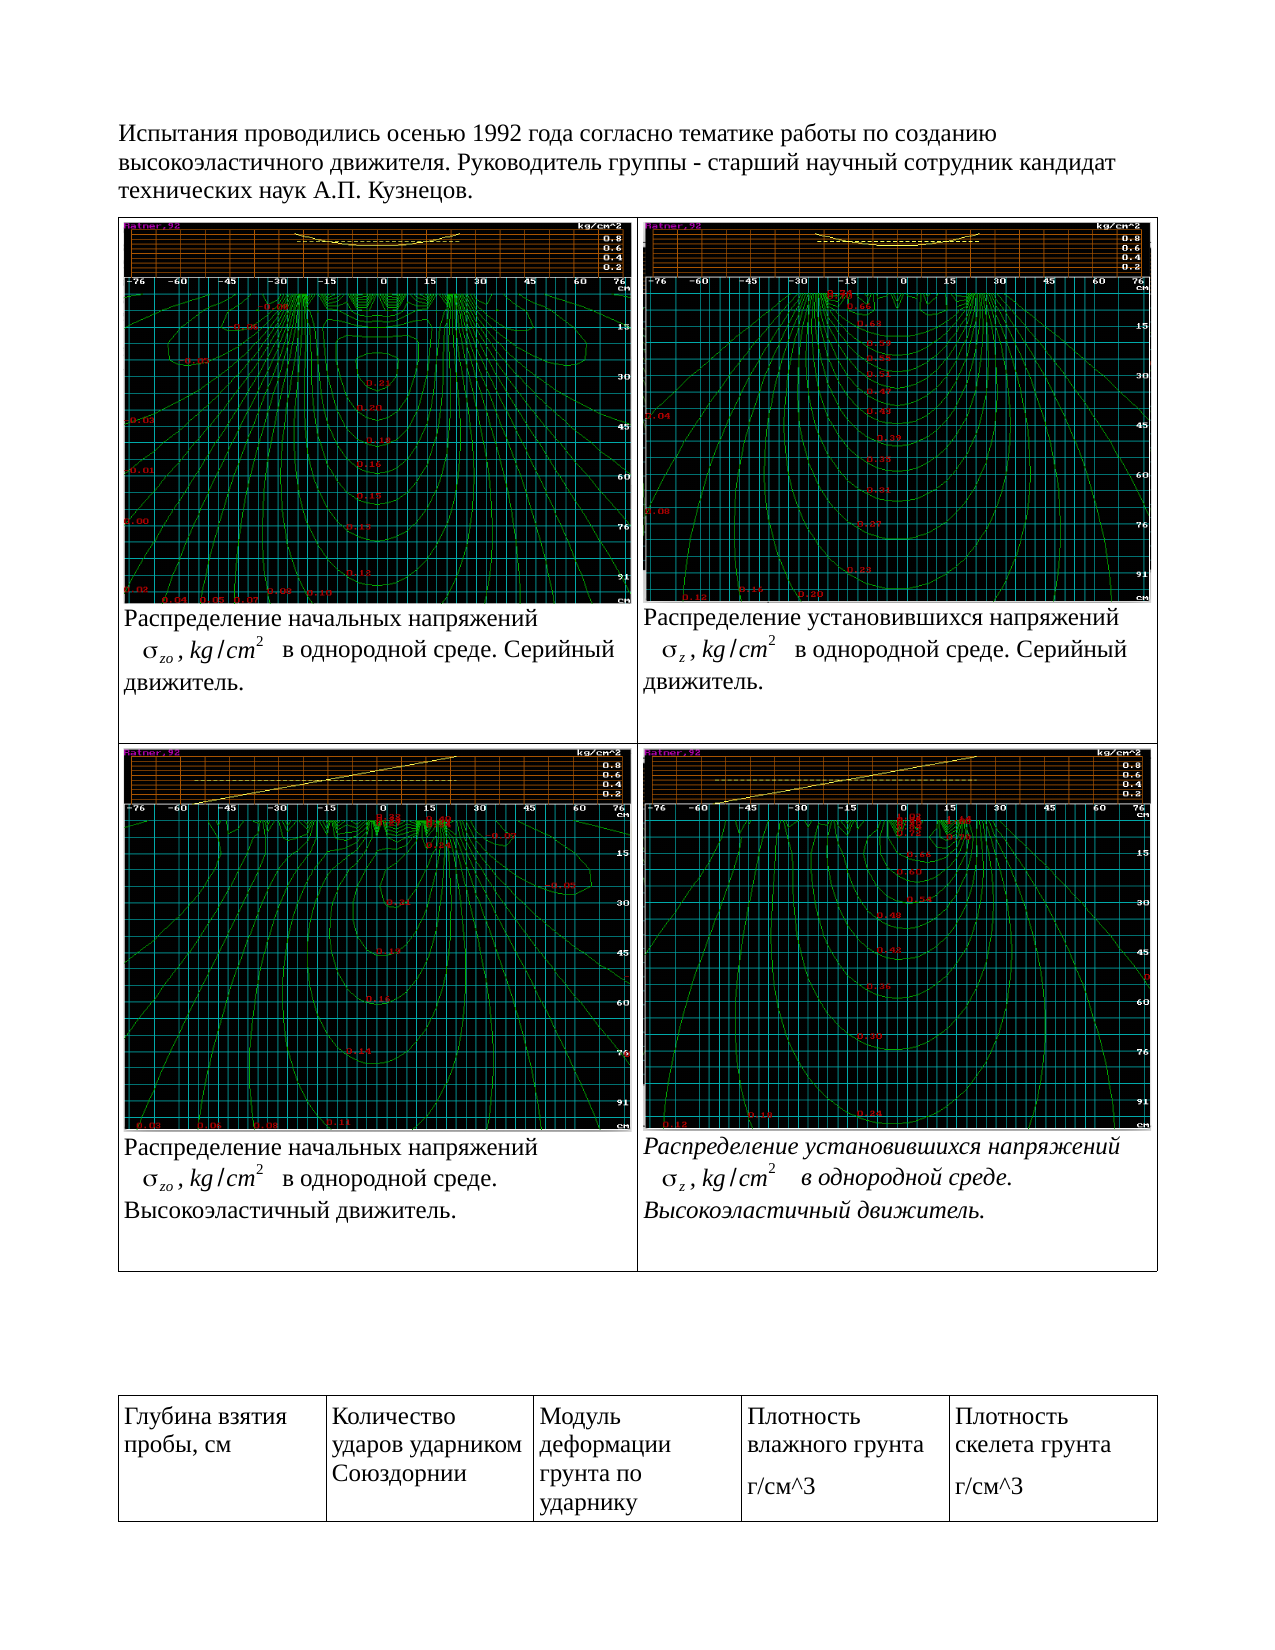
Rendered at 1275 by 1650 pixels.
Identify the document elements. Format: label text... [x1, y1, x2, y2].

table_cell [119, 744, 637, 748]
picture [643, 748, 1152, 1131]
table_header [638, 603, 1157, 743]
table_header Глубина взятия пробы, см [119, 1396, 326, 1521]
table_header Плотность скелета грунта г/см^3 [950, 1396, 1157, 1521]
table_cell [638, 744, 1157, 748]
table_header Количество ударов ударником Союздорнии [327, 1396, 533, 1521]
picture [123, 222, 632, 604]
table_cell [638, 749, 1157, 1223]
text Испытания проводились осенью 1992 года согласно тематике работы по созданию высокоэластичного движителя. Руководитель группы - старший научный сотрудник кандидат технических наук А.П. Кузнецов. [118, 118, 1157, 204]
table_header Модуль деформации грунта по ударнику [534, 1396, 741, 1521]
table_header [638, 218, 1157, 602]
table_header [119, 218, 637, 743]
picture [123, 748, 632, 1132]
table_cell [119, 749, 637, 1271]
table_cell [638, 1224, 1157, 1271]
picture [643, 222, 1152, 603]
table_header Плотность влажного грунта г/см^3 [742, 1396, 949, 1521]
